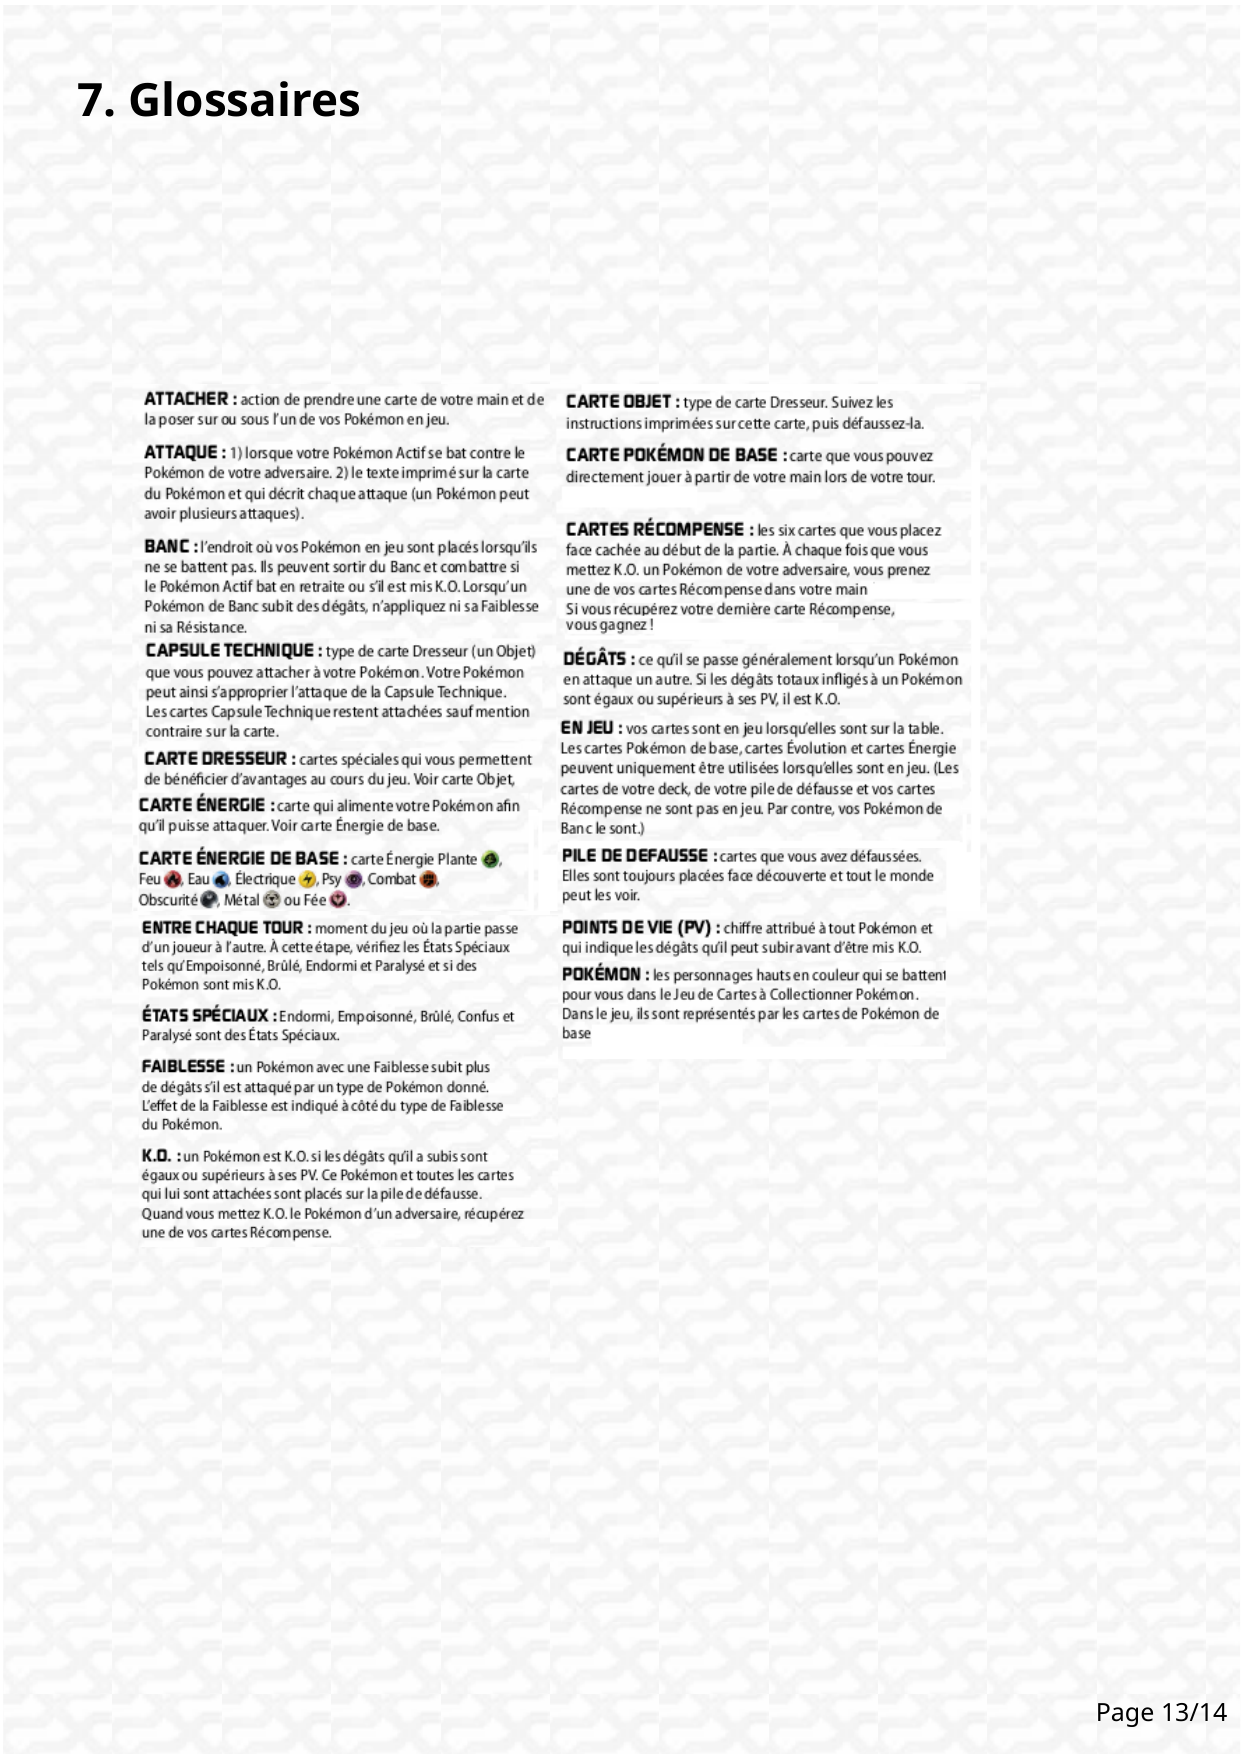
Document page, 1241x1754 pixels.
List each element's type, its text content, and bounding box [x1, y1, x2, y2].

picture [3, 5, 1241, 1754]
text 7. Glossaires [3, 68, 1240, 130]
